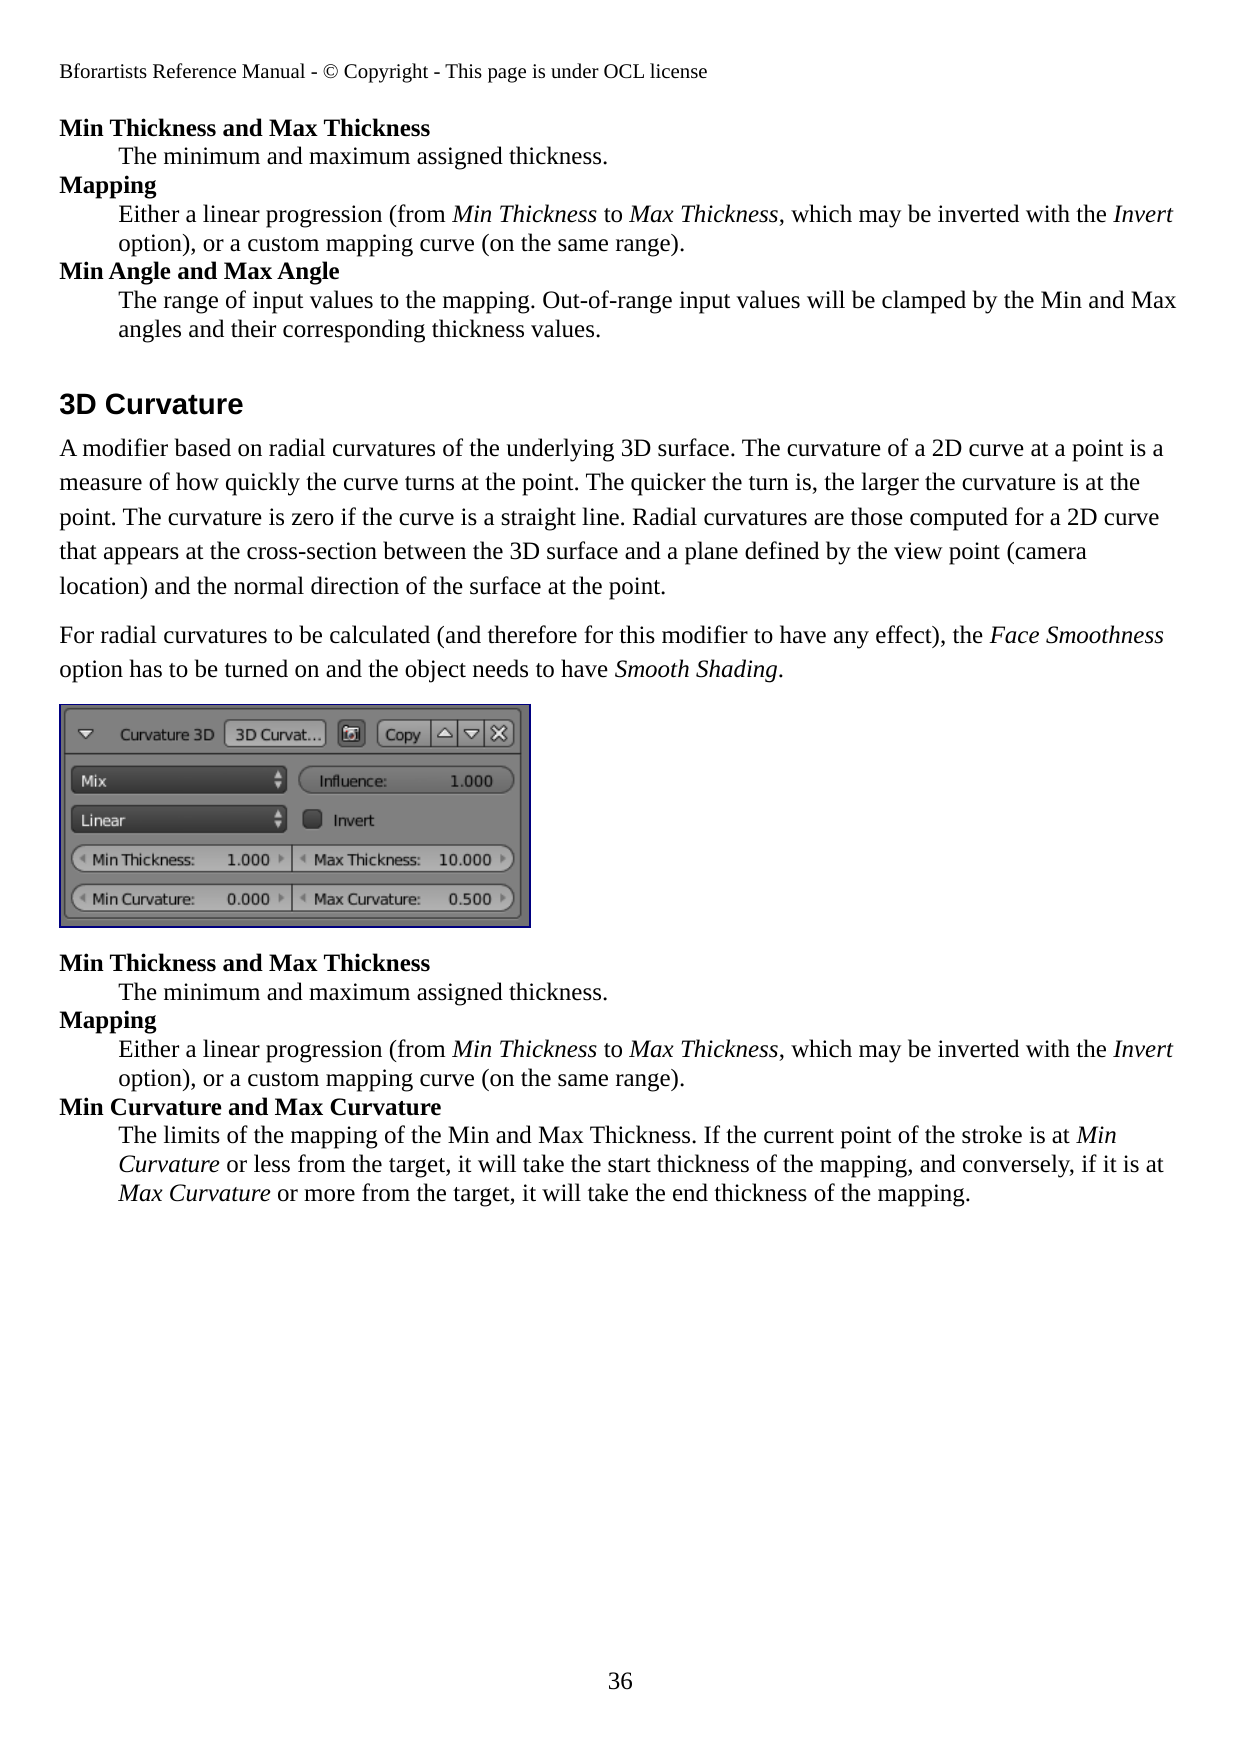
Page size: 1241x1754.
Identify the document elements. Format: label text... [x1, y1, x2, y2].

subtitle Mapping [59, 1005, 1181, 1034]
text For radial curvatures to be calculated (and therefore for this modifier to have any effect), the Face Smoothness option has to be turned on and the object needs to have Smooth Shading. [59, 620, 1181, 683]
subtitle Min Angle and Max Angle [59, 256, 1181, 285]
picture [61, 705, 529, 926]
list The limits of the mapping of the Min and Max Thickness. If the current point of the stroke is at Min Curvature or less from the target, it will take the start thickness of the mapping, and conversely, if it is at Max Curvature or more from the target, it will take the end thickness of the mapping. [118, 1120, 1181, 1207]
text A modifier based on radial curvatures of the underlying 3D surface. The curvature of a 2D curve at a point is a measure of how quickly the curve turns at the point. The quicker the turn is, the larger the curvature is at the point. The curvature is zero if the curve is a straight line. Radial curvatures are those computed for a 2D curve that appears at the cross-section between the 3D surface and a plane defined by the view point (camera location) and the normal direction of the surface at the point. [59, 433, 1181, 599]
subtitle Min Curvature and Max Curvature [59, 1092, 1181, 1120]
list The range of input values to the mapping. Out-of-range input values will be clamped by the Min and Max angles and their corresponding thickness values. [118, 285, 1181, 343]
subtitle 3D Curvature [59, 387, 1181, 420]
list Either a linear progression (from Min Thickness to Max Thickness, which may be inverted with the Invert option), or a custom mapping curve (on the same range). [118, 1034, 1181, 1092]
list The minimum and maximum assigned thickness. [118, 977, 1181, 1005]
subtitle Mapping [59, 170, 1181, 199]
list Either a linear progression (from Min Thickness to Max Thickness, which may be inverted with the Invert option), or a custom mapping curve (on the same range). [118, 199, 1181, 256]
list The minimum and maximum assigned thickness. [118, 141, 1181, 170]
subtitle Min Thickness and Max Thickness [59, 113, 1181, 141]
subtitle Min Thickness and Max Thickness [59, 948, 1181, 977]
